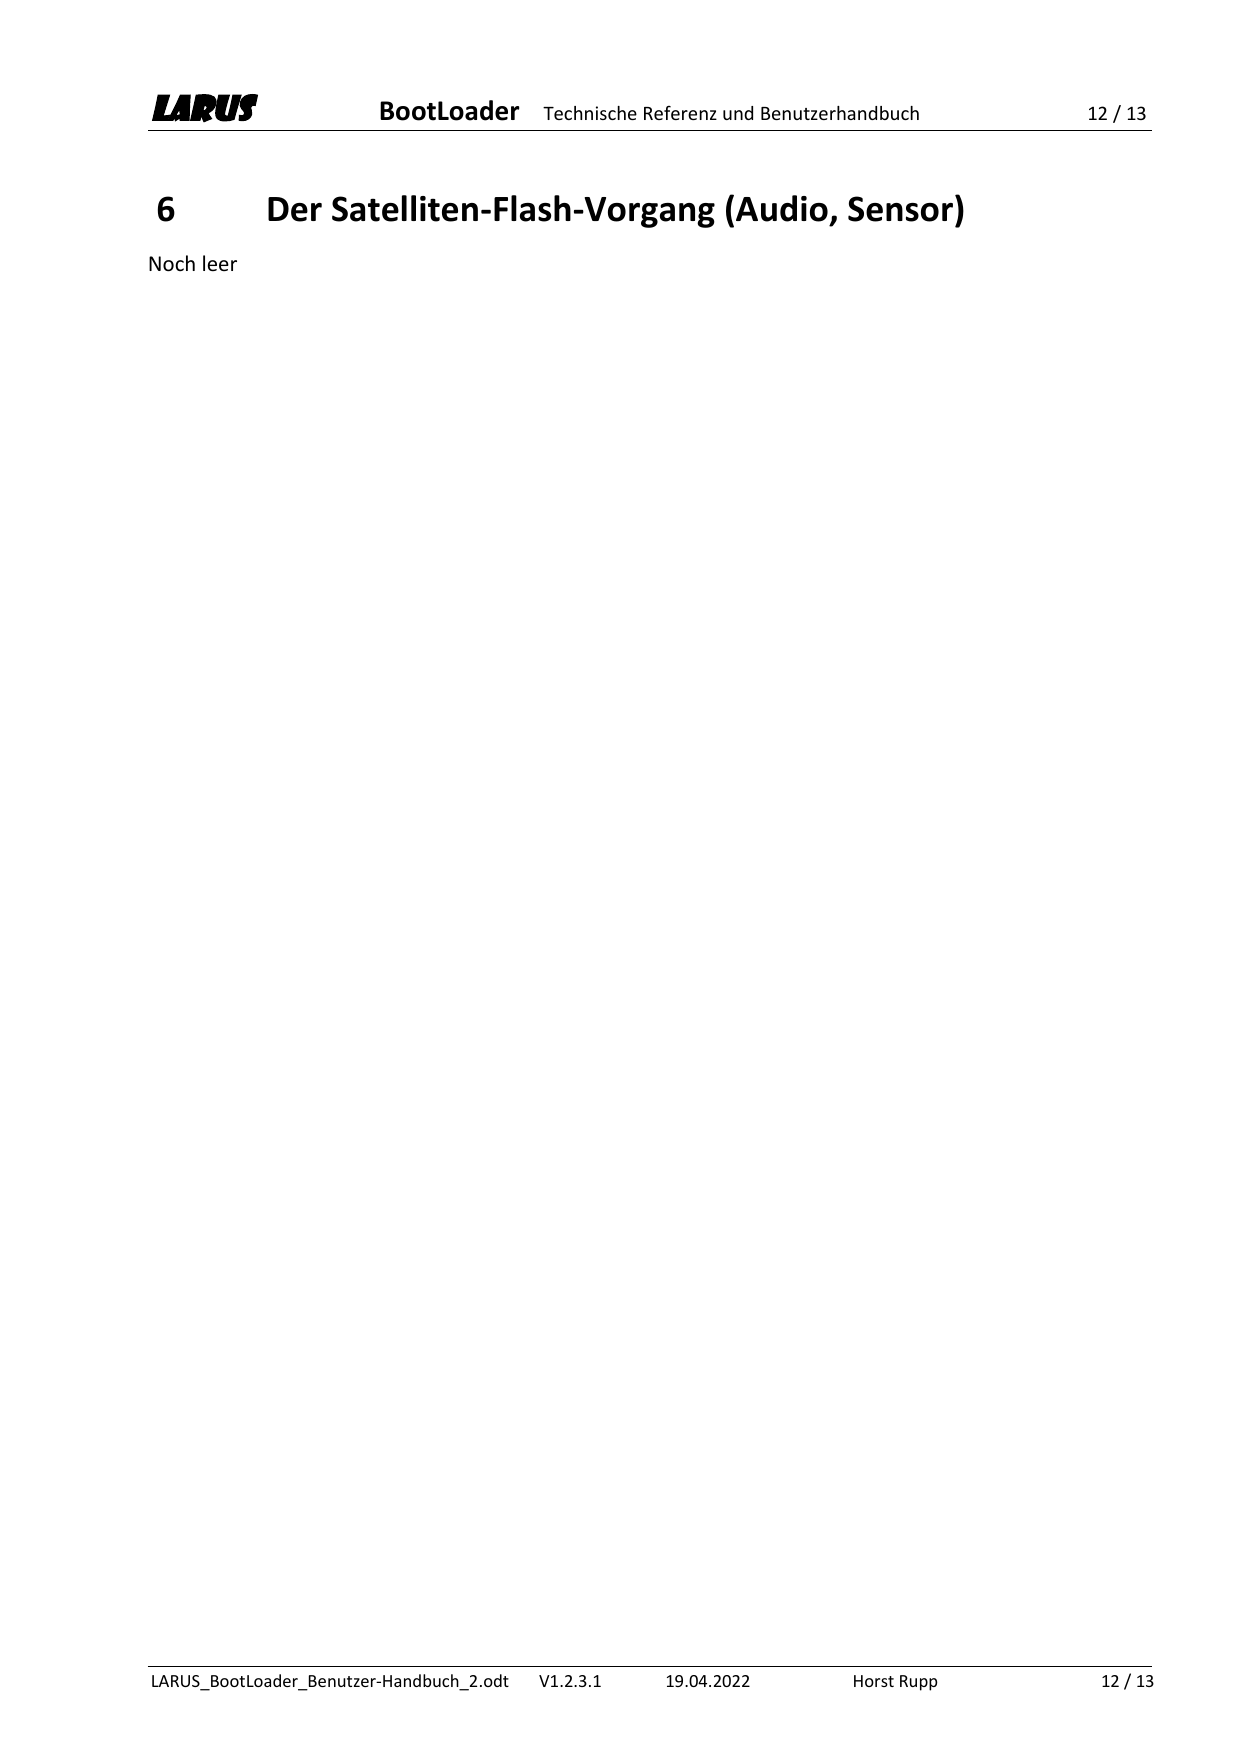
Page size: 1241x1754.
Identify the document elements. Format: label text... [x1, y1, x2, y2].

text Noch leer [148, 249, 1152, 278]
subtitle Der Satelliten-Flash-Vorgang (Audio, Sensor) [148, 185, 1128, 231]
